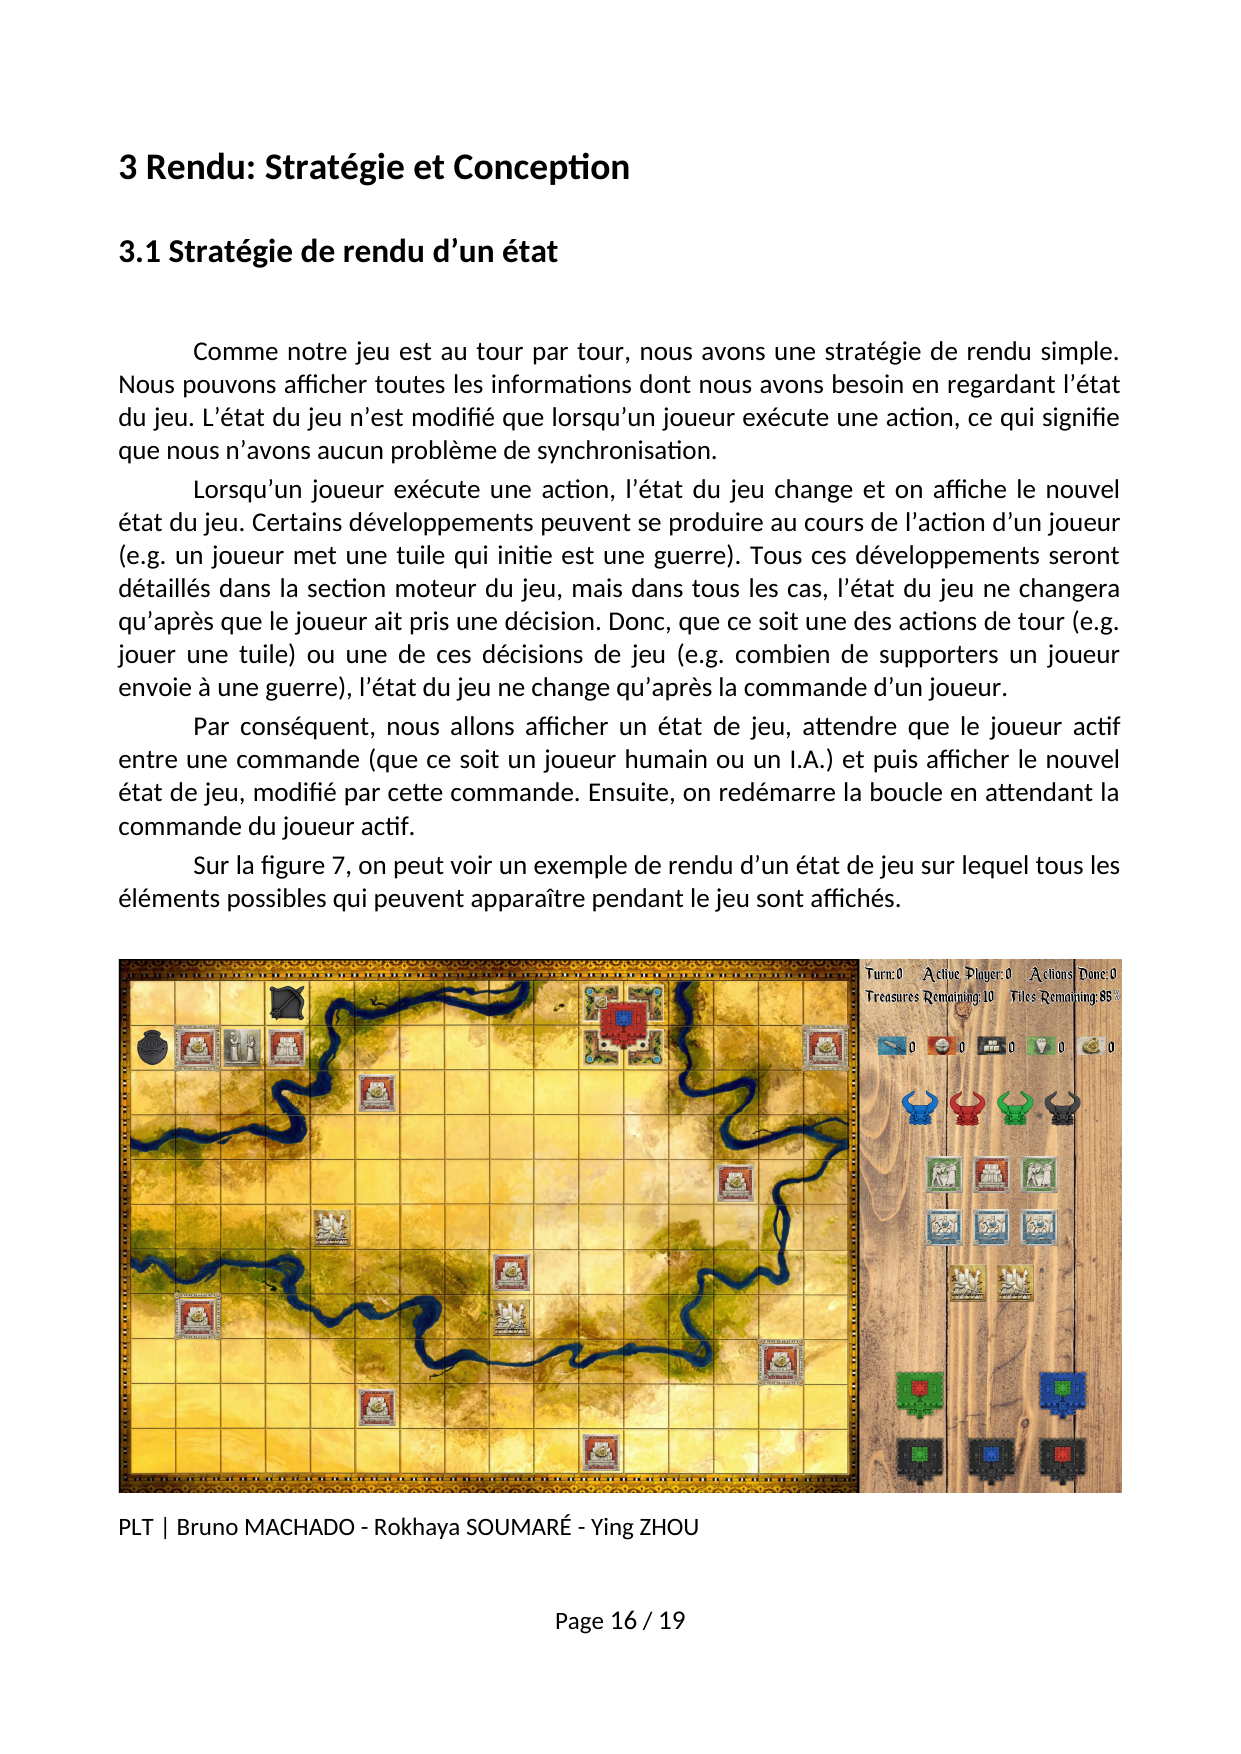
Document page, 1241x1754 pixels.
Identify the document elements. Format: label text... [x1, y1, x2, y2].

text Lorsqu’un joueur exécute une action, l’état du jeu change et on affiche le nouvel état du jeu. Certains développements peuvent se produire au cours de l’action d’un joueur (e.g. un joueur met une tuile qui initie est une guerre). Tous ces développements seront détaillés dans la section moteur du jeu, mais dans tous les cas, l’état du jeu ne changera qu’après que le joueur ait pris une décision. Donc, que ce soit une des actions de tour (e.g. jouer une tuile) ou une de ces décisions de jeu (e.g. combien de supporters un joueur envoie à une guerre), l’état du jeu ne change qu’après la commande d’un joueur. [118, 472, 1122, 703]
subtitle 3 Rendu: Stratégie et Conception [118, 143, 1122, 189]
text Sur la figure 7, on peut voir un exemple de rendu d’un état de jeu sur lequel tous les éléments possibles qui peuvent apparaître pendant le jeu sont affichés. [118, 848, 1122, 914]
text Par conséquent, nous allons afficher un état de jeu, attendre que le joueur actif entre une commande (que ce soit un joueur humain ou un I.A.) et puis afficher le nouvel état de jeu, modifié par cette commande. Ensuite, on redémarre la boucle en attendant la commande du joueur actif. [118, 709, 1122, 842]
subtitle 3.1 Stratégie de rendu d’un état [118, 230, 1122, 271]
picture [118, 959, 1122, 1493]
text Comme notre jeu est au tour par tour, nous avons une stratégie de rendu simple. Nous pouvons afficher toutes les informations dont nous avons besoin en regardant l’état du jeu. L’état du jeu n’est modifié que lorsqu’un joueur exécute une action, ce qui signifie que nous n’avons aucun problème de synchronisation. [118, 334, 1122, 466]
